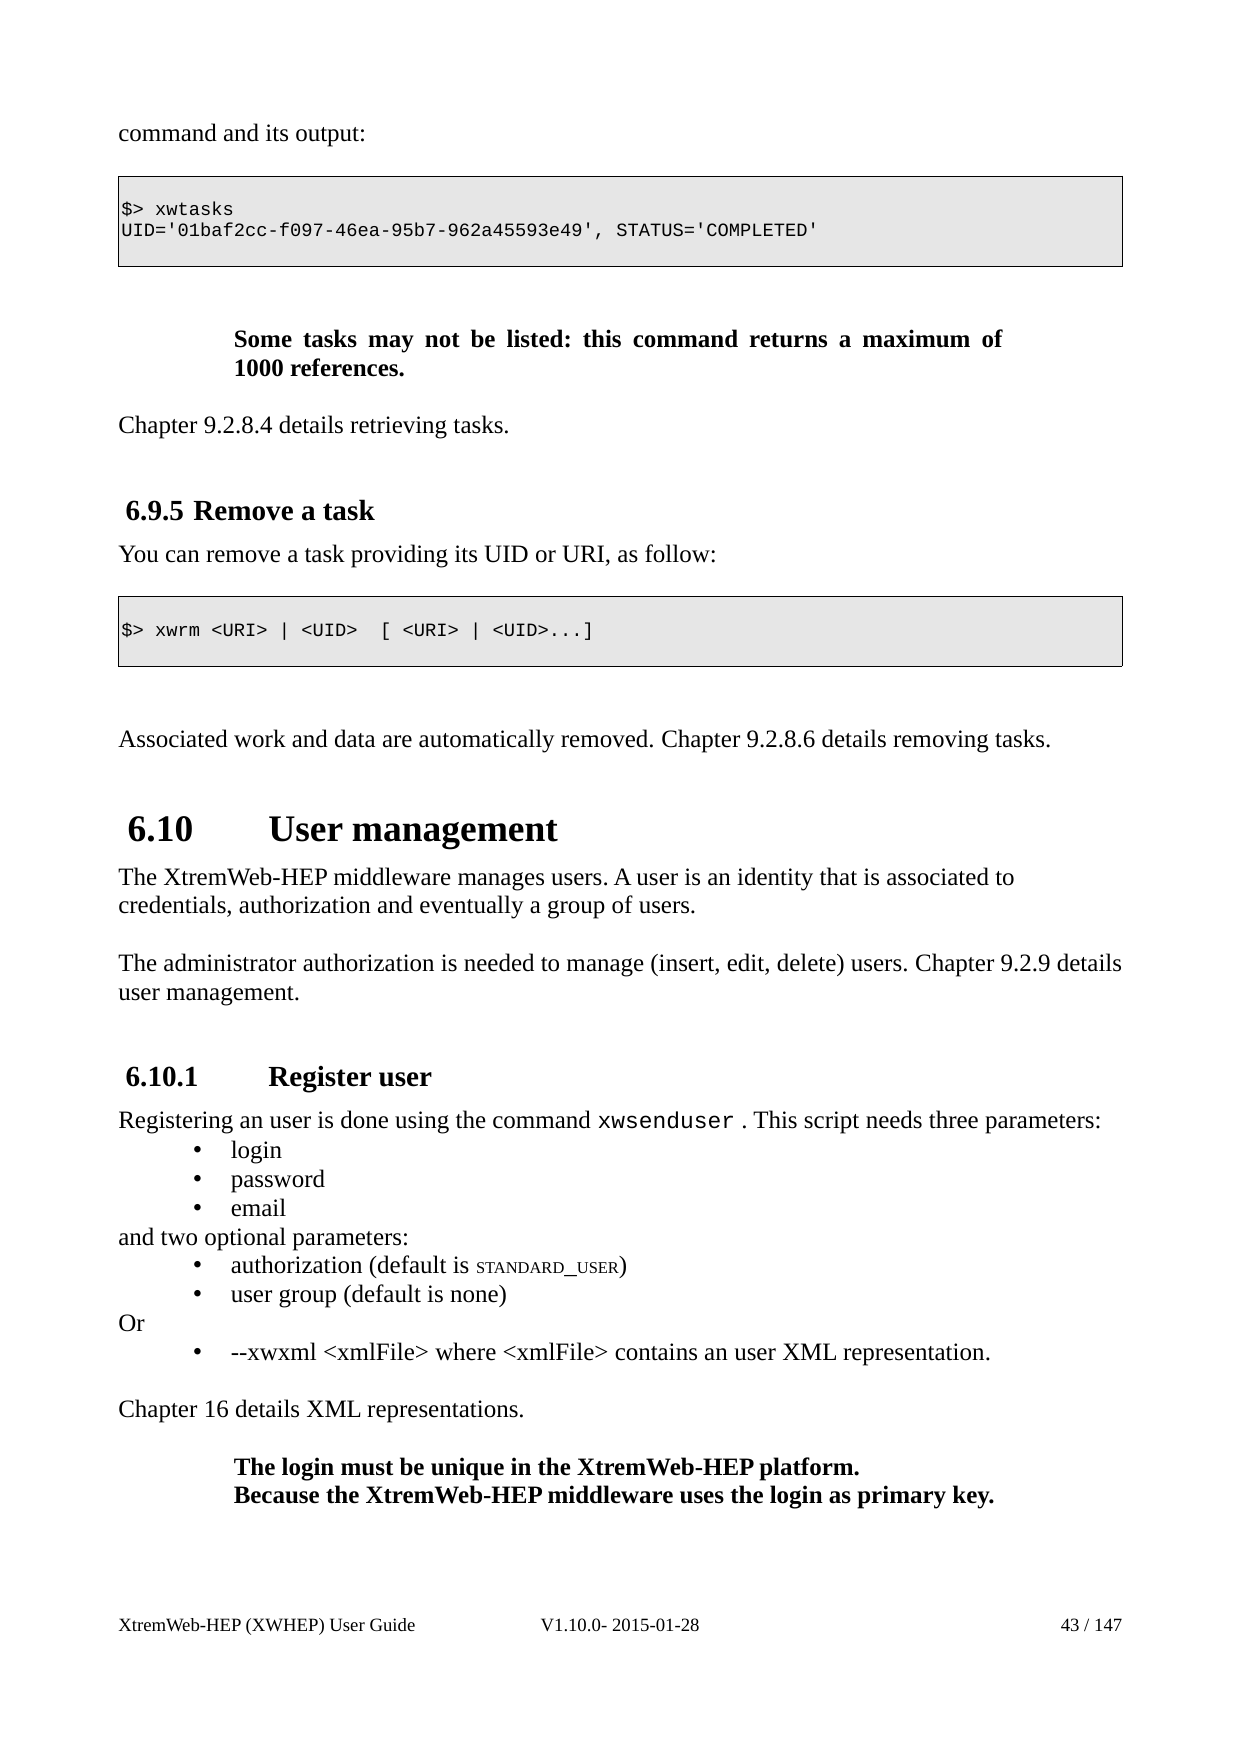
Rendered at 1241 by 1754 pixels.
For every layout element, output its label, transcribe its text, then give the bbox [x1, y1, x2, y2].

text Some tasks may not be listed: this command returns a maximum of 1000 references. [233, 324, 1004, 382]
text UID='01baf2cc-f097-46ea-95b7-962a45593e49', STATUS='COMPLETED' [119, 218, 1122, 239]
text The administrator authorization is needed to manage (insert, edit, delete) users. Chapter 9.2.9 details user management. [118, 948, 1122, 1006]
list authorization (default is standard_user) [193, 1251, 1122, 1279]
text Or [118, 1308, 1122, 1337]
list login [193, 1136, 1122, 1164]
text Registering an user is done using the command xwsenduser . This script needs three parameters: [118, 1105, 1122, 1136]
text $> xwtasks [119, 197, 1122, 218]
text $> xwrm <URI> | <UID> [ <URI> | <UID>...] [119, 618, 1122, 639]
text Associated work and data are automatically removed. Chapter 9.2.8.6 details removing tasks. [118, 724, 1122, 752]
subtitle Remove a task [118, 493, 1122, 526]
subtitle Register user [118, 1059, 1122, 1093]
text You can remove a task providing its UID or URI, as follow: [118, 539, 1122, 568]
subtitle User management [118, 806, 1122, 849]
list email [193, 1193, 1122, 1222]
text Because the XtremWeb-HEP middleware uses the login as primary key. [233, 1481, 1004, 1509]
text and two optional parameters: [118, 1222, 1122, 1251]
text The login must be unique in the XtremWeb-HEP platform. [233, 1452, 1004, 1481]
list user group (default is none) [193, 1279, 1122, 1308]
text The XtremWeb-HEP middleware manages users. A user is an identity that is associated to credentials, authorization and eventually a group of users. [118, 862, 1122, 919]
text command and its output: [118, 118, 1122, 147]
text Chapter 9.2.8.4 details retrieving tasks. [118, 410, 1122, 439]
list --xwxml <xmlFile> where <xmlFile> contains an user XML representation. [193, 1337, 1122, 1366]
list password [193, 1164, 1122, 1193]
text Chapter 16 details XML representations. [118, 1394, 1122, 1423]
